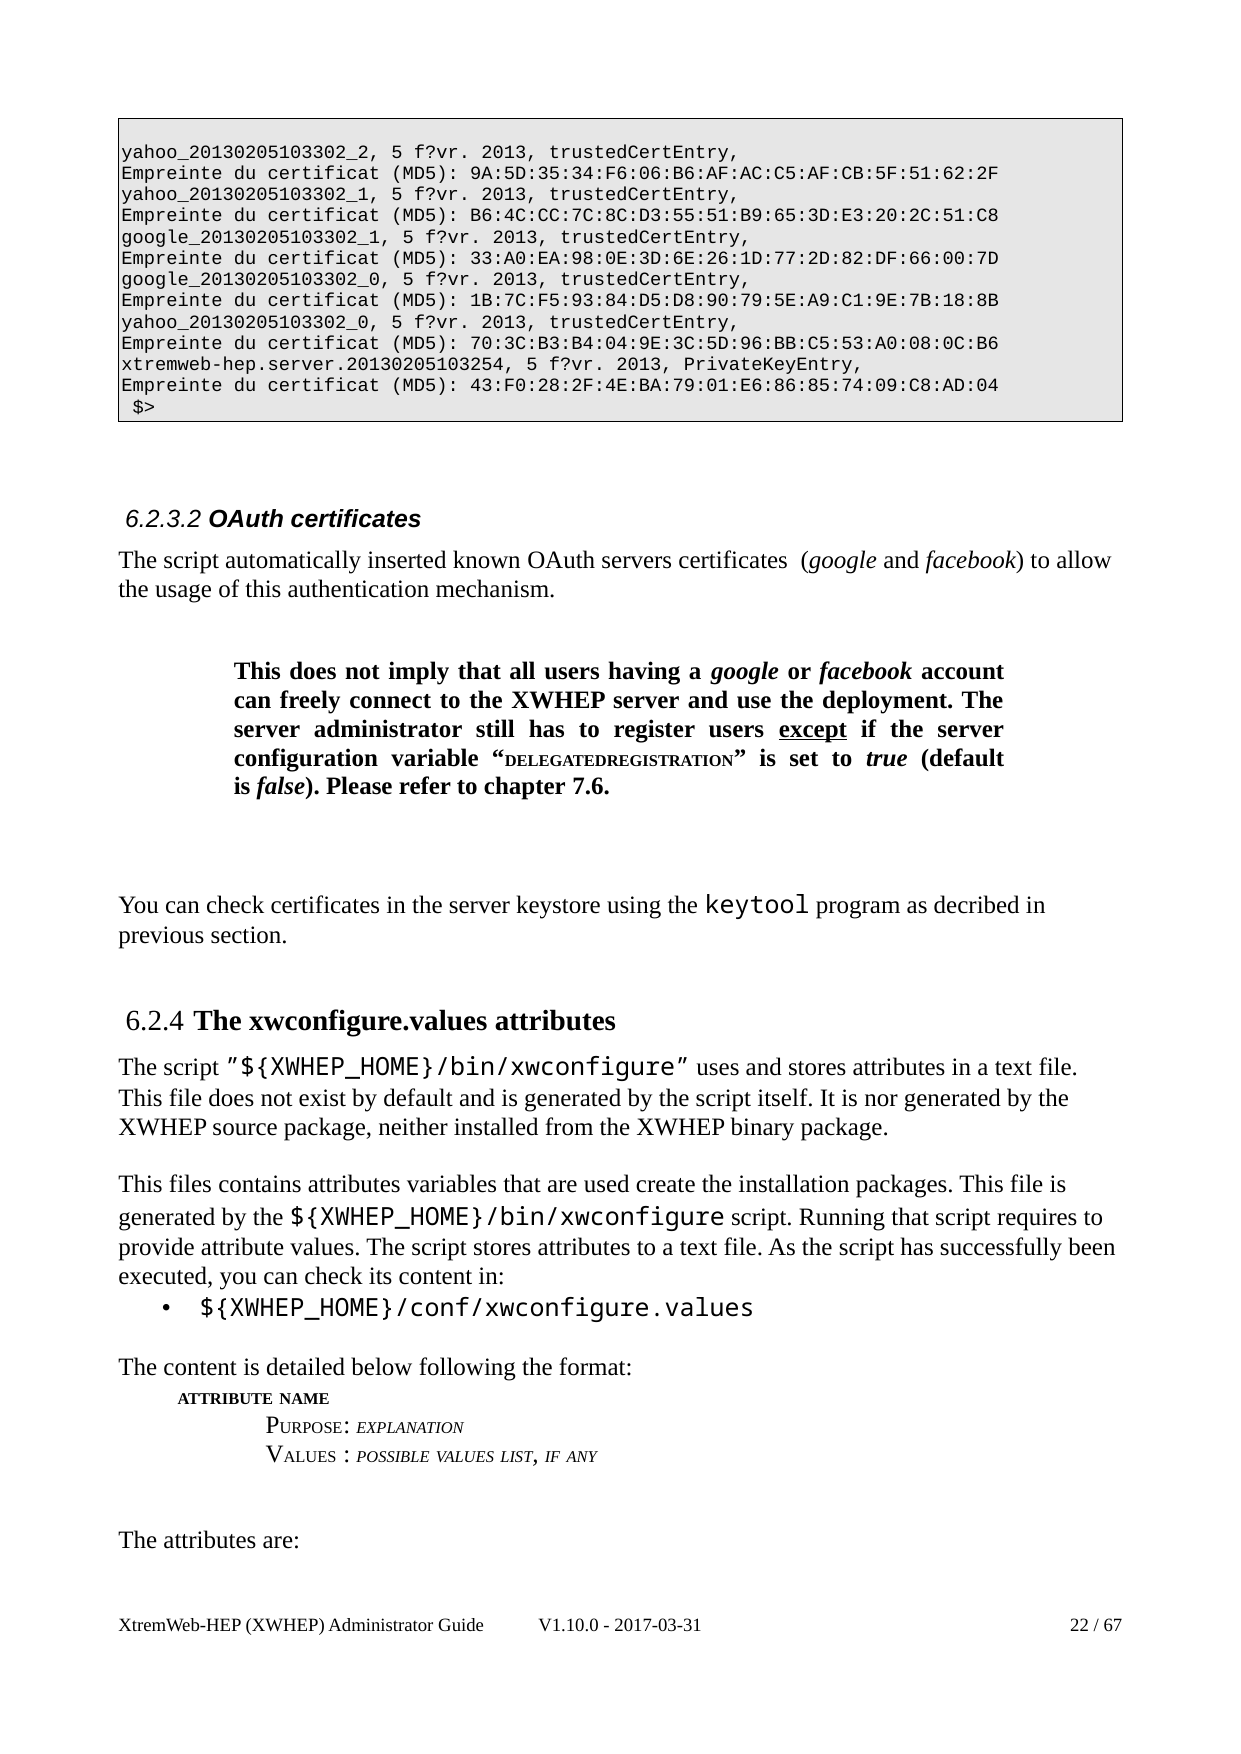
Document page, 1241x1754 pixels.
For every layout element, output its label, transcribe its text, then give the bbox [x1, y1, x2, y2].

text You can check certificates in the server keystore using the keytool program as decribed in previous section. [118, 886, 1122, 949]
text xtremweb-hep.server.20130205103254, 5 f?vr. 2013, PrivateKeyEntry, [119, 352, 1122, 373]
text Empreinte du certificat (MD5): 9A:5D:35:34:F6:06:B6:AF:AC:C5:AF:CB:5F:51:62:2F [119, 161, 1122, 182]
text Purpose : explanation [265, 1410, 1122, 1439]
text The script ”${XWHEP_HOME}/bin/xwconfigure” uses and stores attributes in a text file. This file does not exist by default and is generated by the script itself. It is nor generated by the XWHEP source package, neither installed from the XWHEP binary package. [118, 1049, 1122, 1141]
subtitle OAuth certificates [118, 504, 1122, 533]
text The attributes are: [118, 1525, 1122, 1554]
text google_20130205103302_0, 5 f?vr. 2013, trustedCertEntry, [119, 267, 1122, 288]
text The script automatically inserted known OAuth servers certificates (google and facebook) to allow the usage of this authentication mechanism. [118, 545, 1122, 603]
text Empreinte du certificat (MD5): 70:3C:B3:B4:04:9E:3C:5D:96:BB:C5:53:A0:08:0C:B6 [119, 331, 1122, 352]
text Empreinte du certificat (MD5): 33:A0:EA:98:0E:3D:6E:26:1D:77:2D:82:DF:66:00:7D [119, 246, 1122, 267]
text This files contains attributes variables that are used create the installation packages. This file is generated by the ${XWHEP_HOME}/bin/xwconfigure script. Running that script requires to provide attribute values. The script stores attributes to a text file. As the script has successfully been executed, you can check its content in: [118, 1169, 1122, 1290]
text attribute name [177, 1381, 1122, 1410]
text $> [119, 394, 1122, 421]
text google_20130205103302_1, 5 f?vr. 2013, trustedCertEntry, [119, 224, 1122, 246]
subtitle The xwconfigure.values attributes [118, 1003, 1122, 1037]
text This does not imply that all users having a google or facebook account can freely connect to the XWHEP server and use the deployment. The server administrator still has to register users except if the server configuration variable “delegatedregistration” is set to true (default is false). Please refer to chapter 7.6. [233, 656, 1004, 800]
text yahoo_20130205103302_2, 5 f?vr. 2013, trustedCertEntry, [119, 139, 1122, 161]
text Empreinte du certificat (MD5): B6:4C:CC:7C:8C:D3:55:51:B9:65:3D:E3:20:2C:51:C8 [119, 203, 1122, 224]
text Empreinte du certificat (MD5): 43:F0:28:2F:4E:BA:79:01:E6:86:85:74:09:C8:AD:04 [119, 373, 1122, 394]
text yahoo_20130205103302_1, 5 f?vr. 2013, trustedCertEntry, [119, 182, 1122, 203]
list ${XWHEP_HOME}/conf/xwconfigure.values [162, 1290, 1122, 1324]
text yahoo_20130205103302_0, 5 f?vr. 2013, trustedCertEntry, [119, 309, 1122, 331]
text The content is detailed below following the format: [118, 1352, 1122, 1381]
text Values : possible values list, if any [265, 1439, 1122, 1467]
text Empreinte du certificat (MD5): 1B:7C:F5:93:84:D5:D8:90:79:5E:A9:C1:9E:7B:18:8B [119, 288, 1122, 309]
